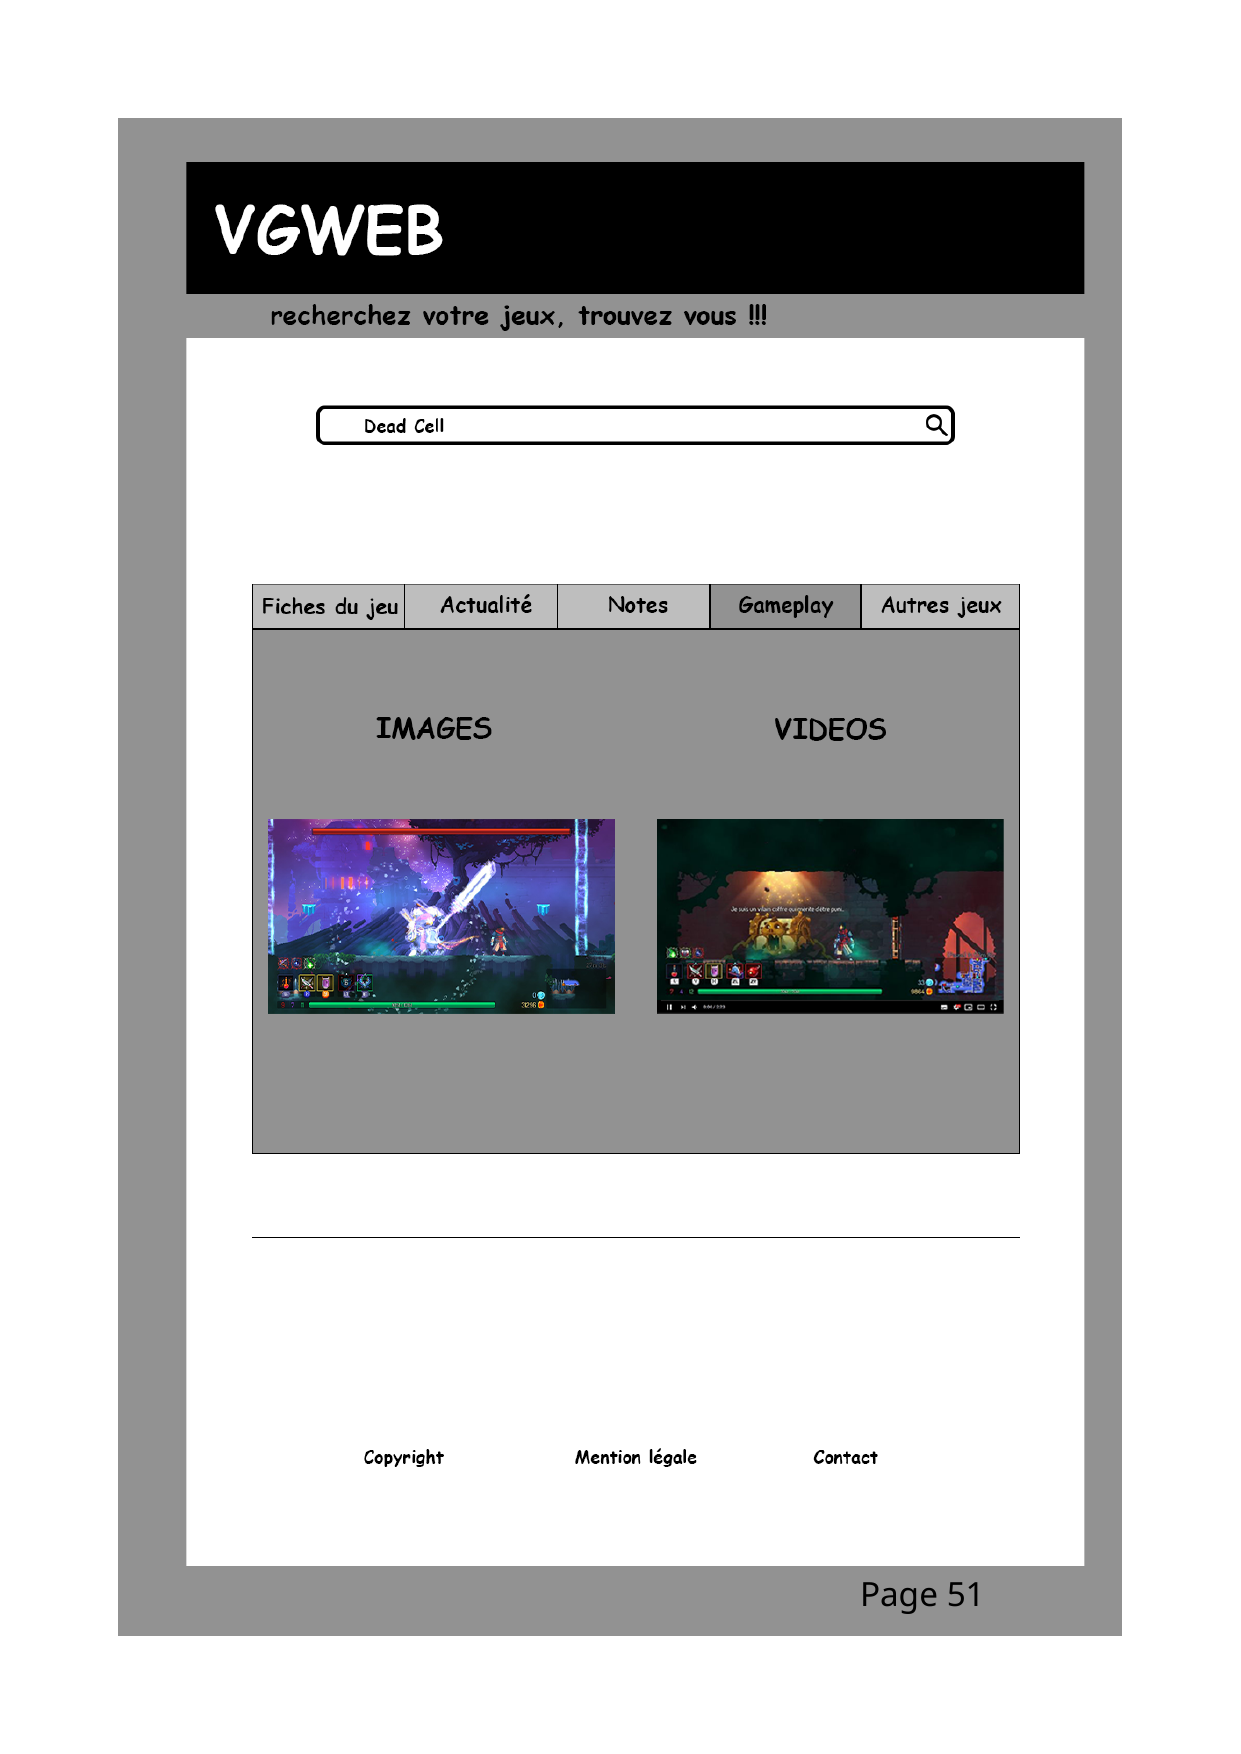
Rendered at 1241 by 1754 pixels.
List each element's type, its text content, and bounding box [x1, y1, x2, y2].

picture [186, 162, 1085, 1566]
text Page 51 [118, 118, 1122, 1617]
